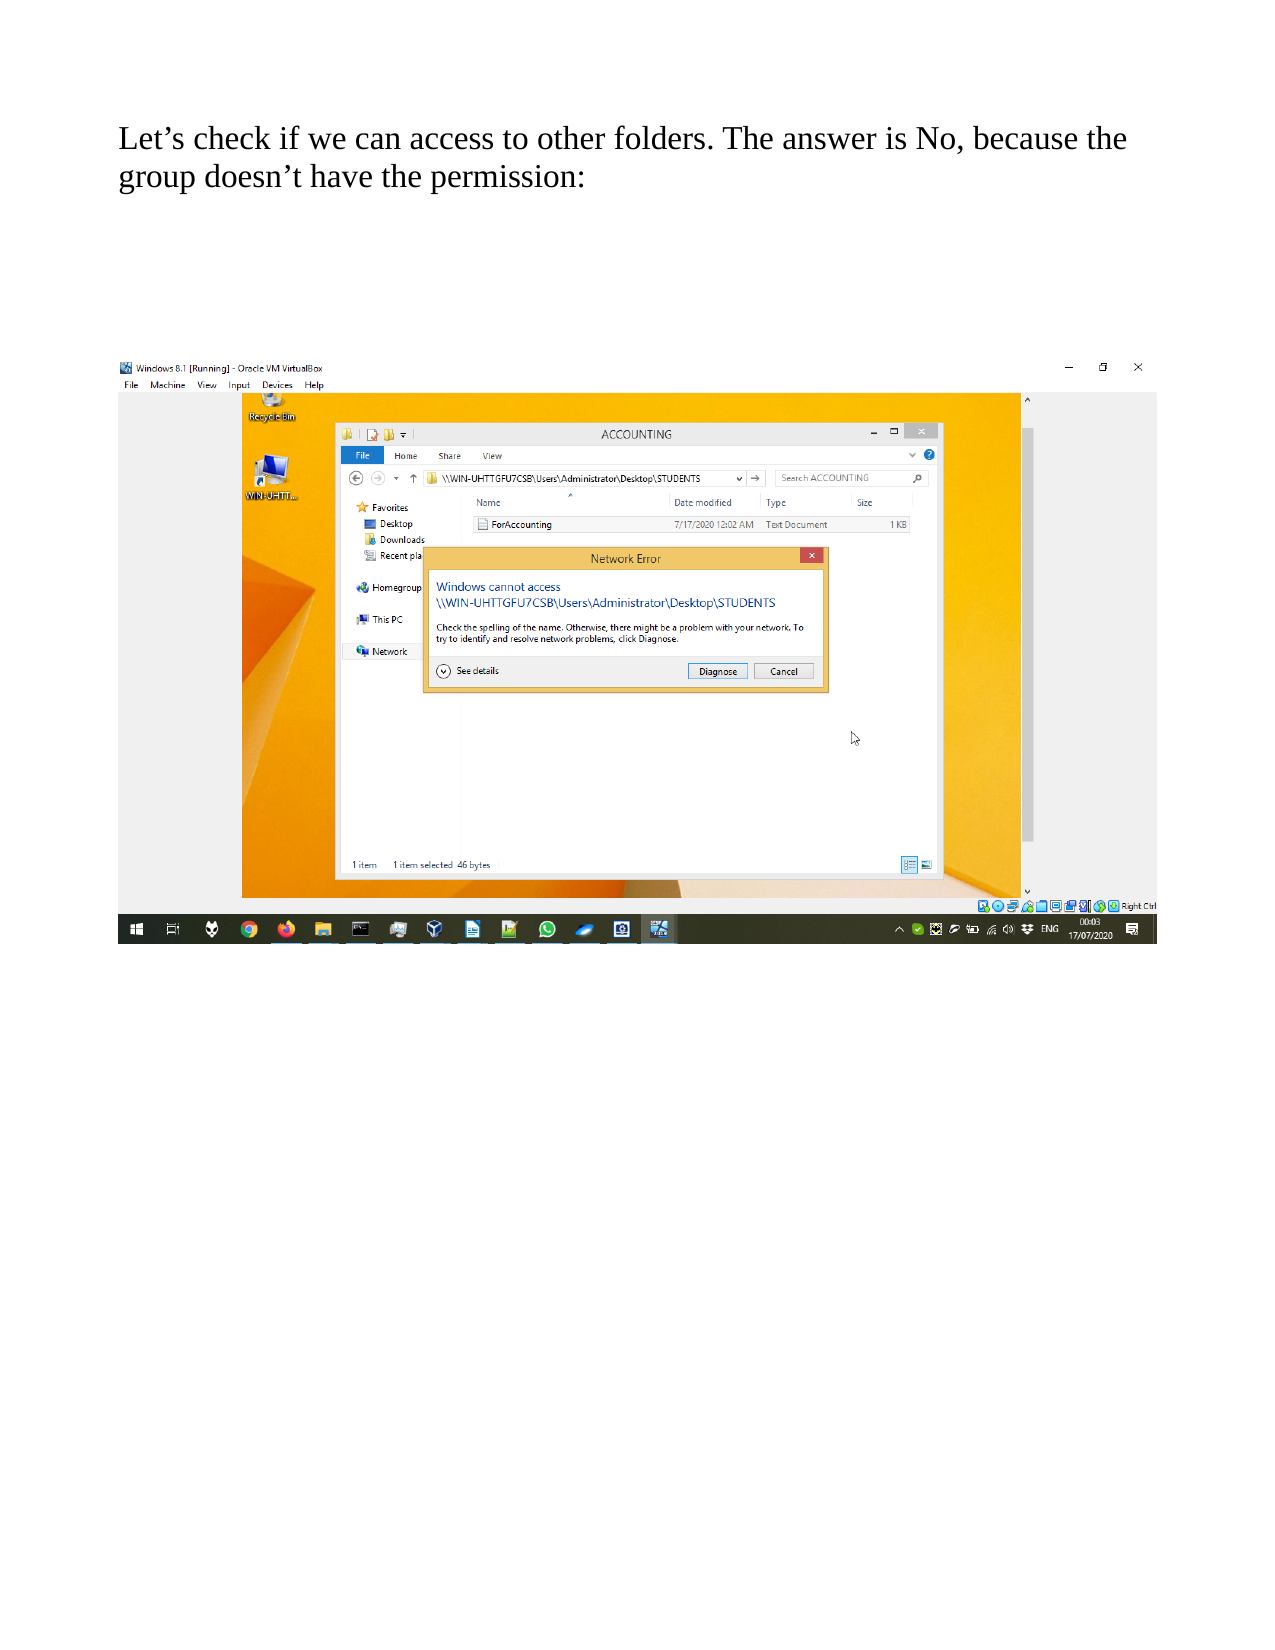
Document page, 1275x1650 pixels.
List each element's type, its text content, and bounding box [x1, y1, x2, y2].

text Let’s check if we can access to other folders. The answer is No, because the group doesn’t have the permission: [118, 118, 1157, 195]
picture [118, 360, 1157, 944]
